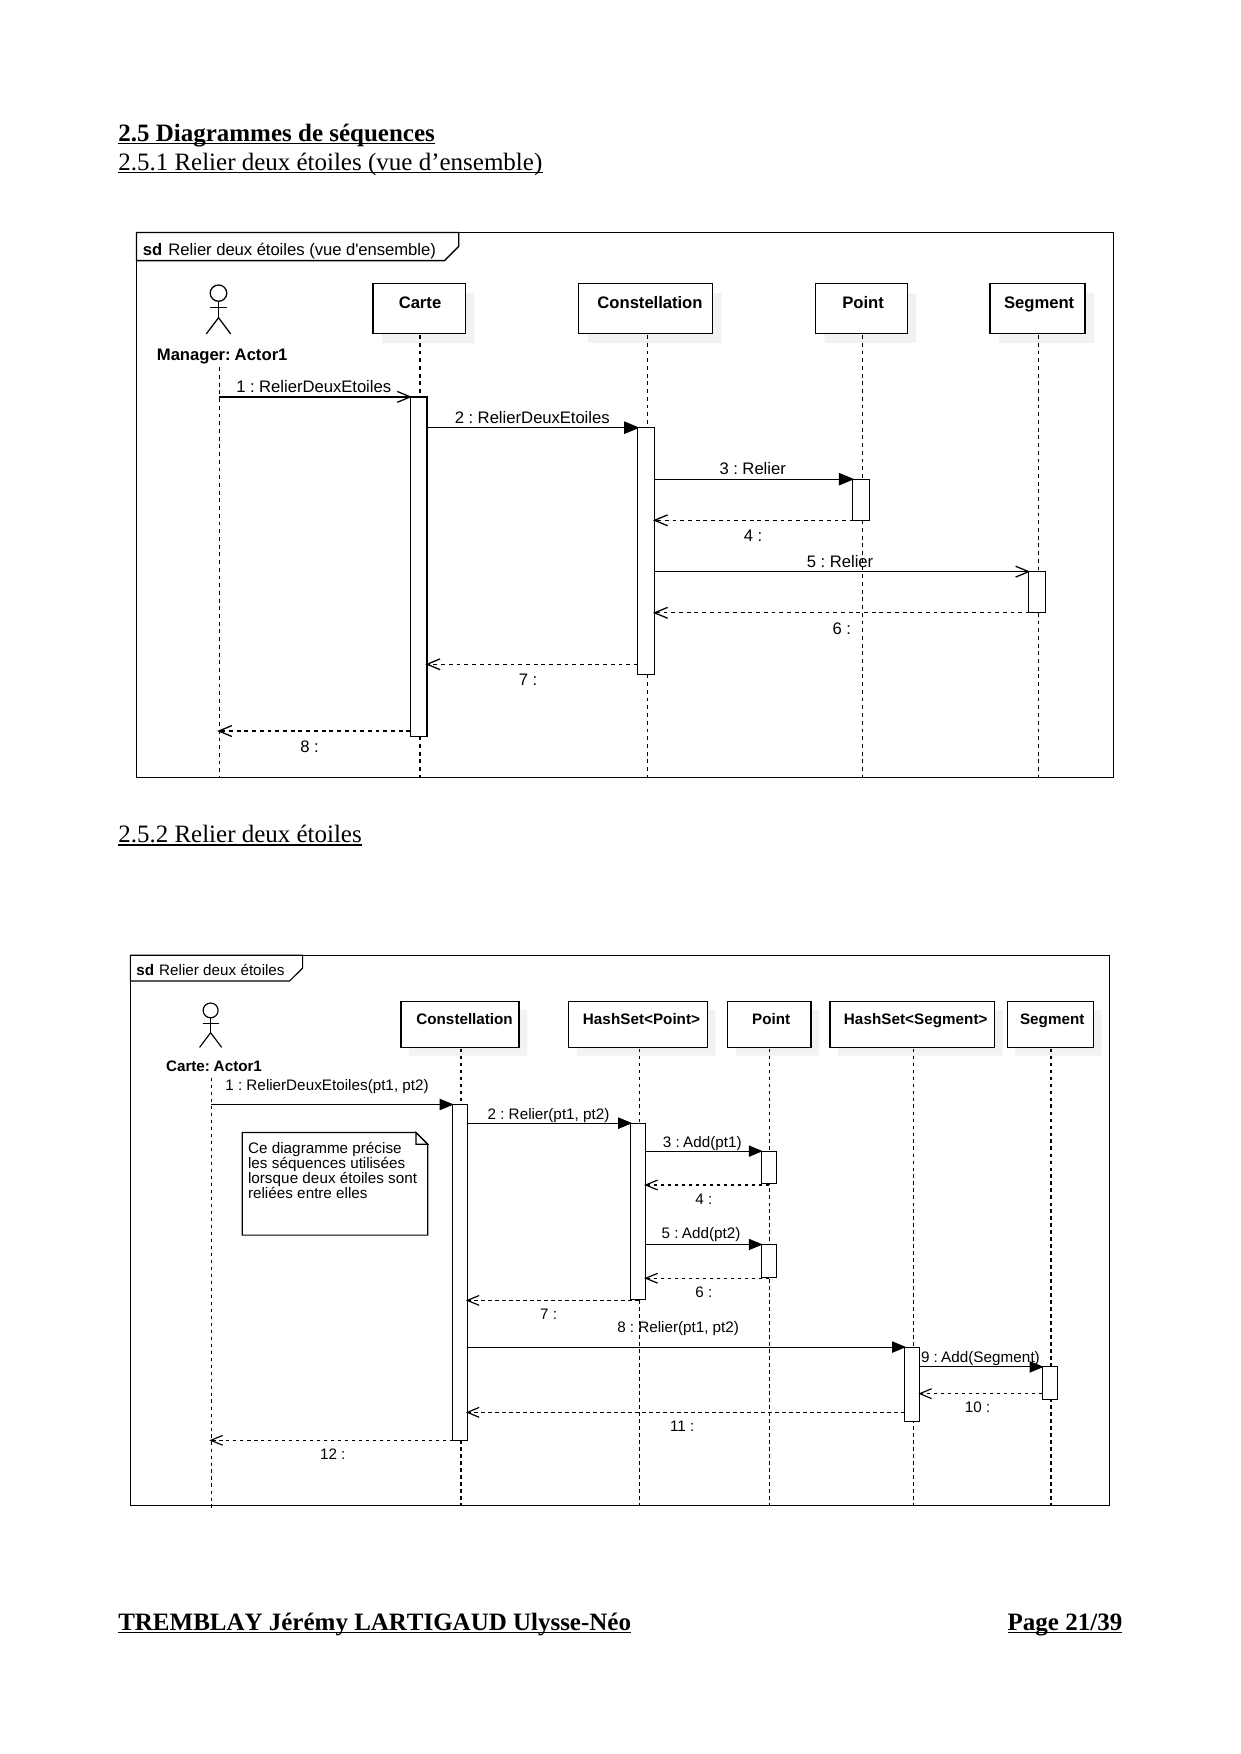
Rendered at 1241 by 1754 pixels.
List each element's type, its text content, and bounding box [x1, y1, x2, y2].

text 2.5 Diagrammes de séquences [118, 118, 1122, 147]
text 2.5.1 Relier deux étoiles (vue d’ensemble) [118, 147, 1122, 176]
text 2.5.2 Relier deux étoiles [118, 819, 1122, 848]
